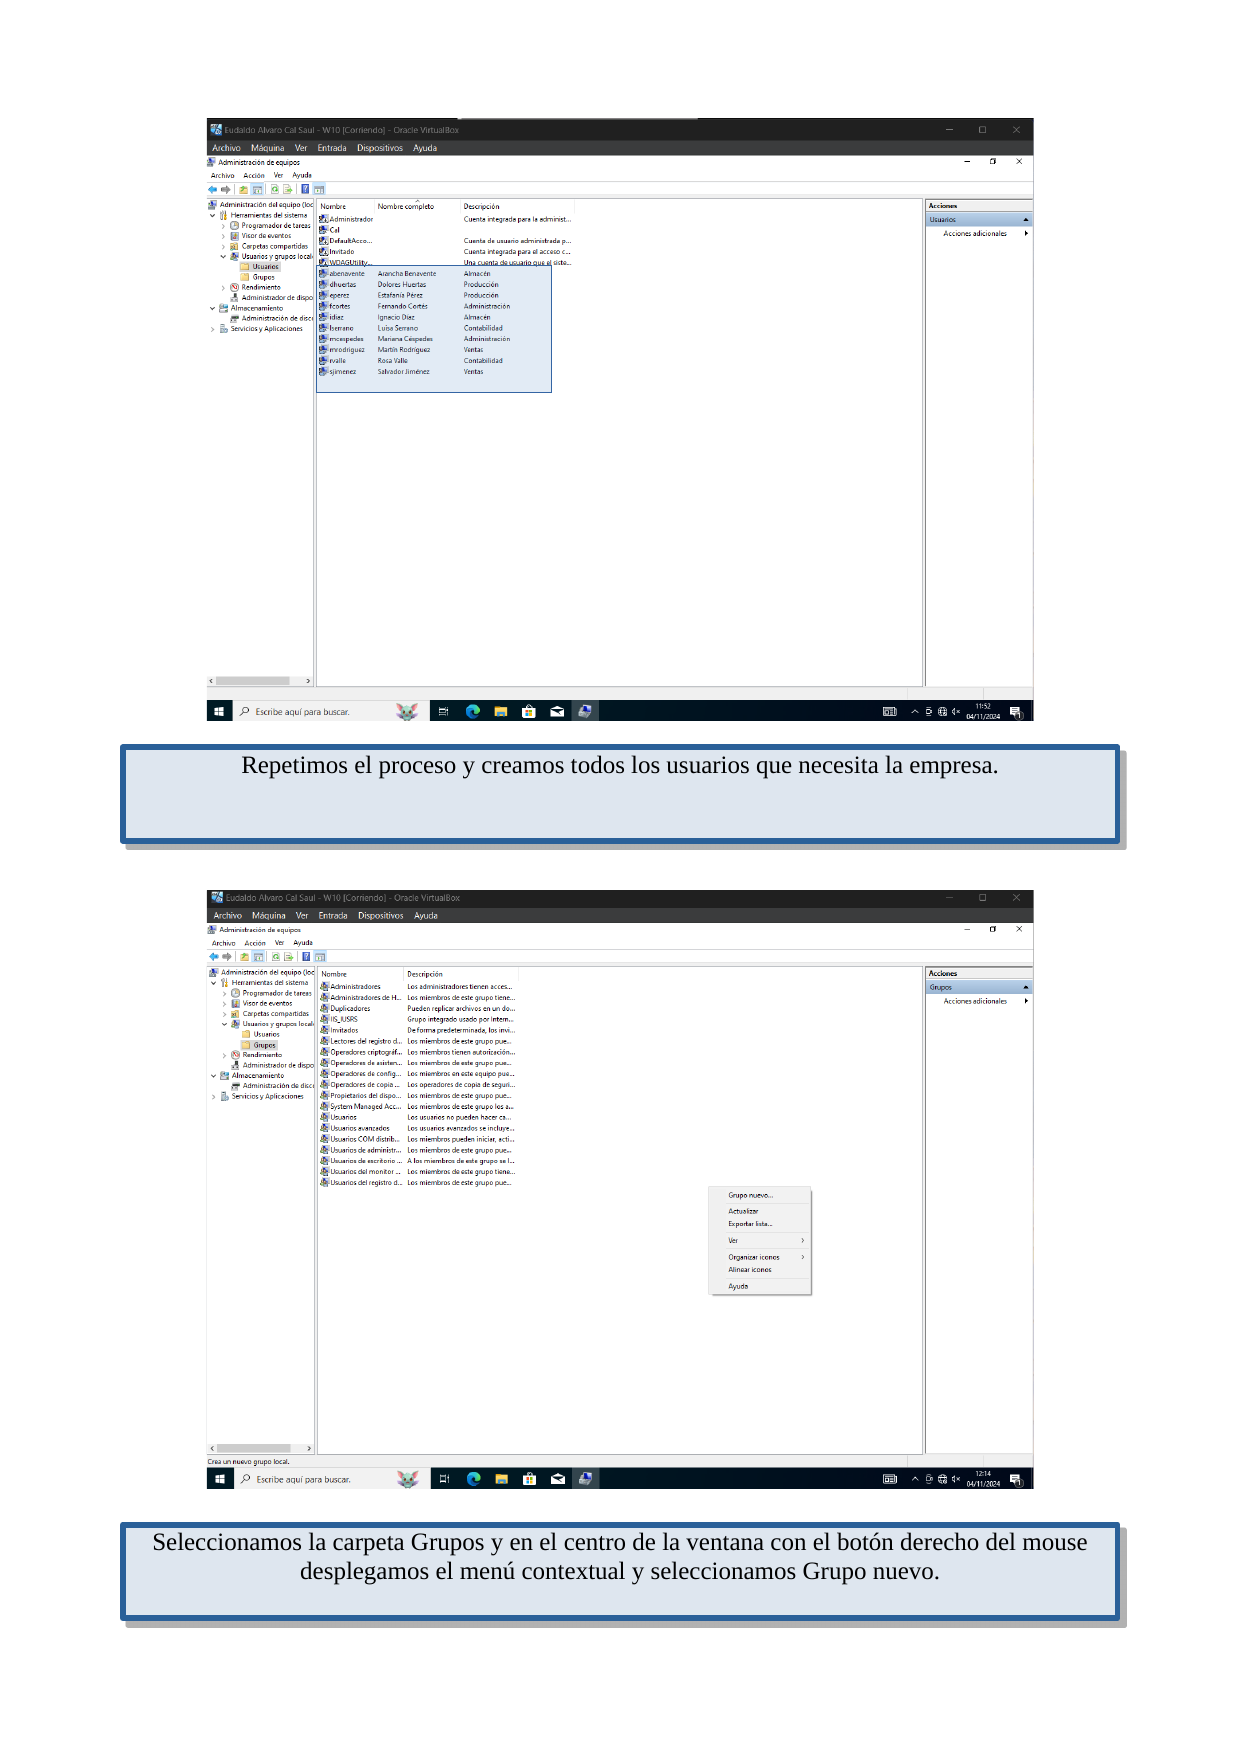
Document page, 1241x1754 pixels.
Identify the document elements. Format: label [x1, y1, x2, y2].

picture [206, 890, 1034, 1489]
picture [206, 118, 1034, 721]
